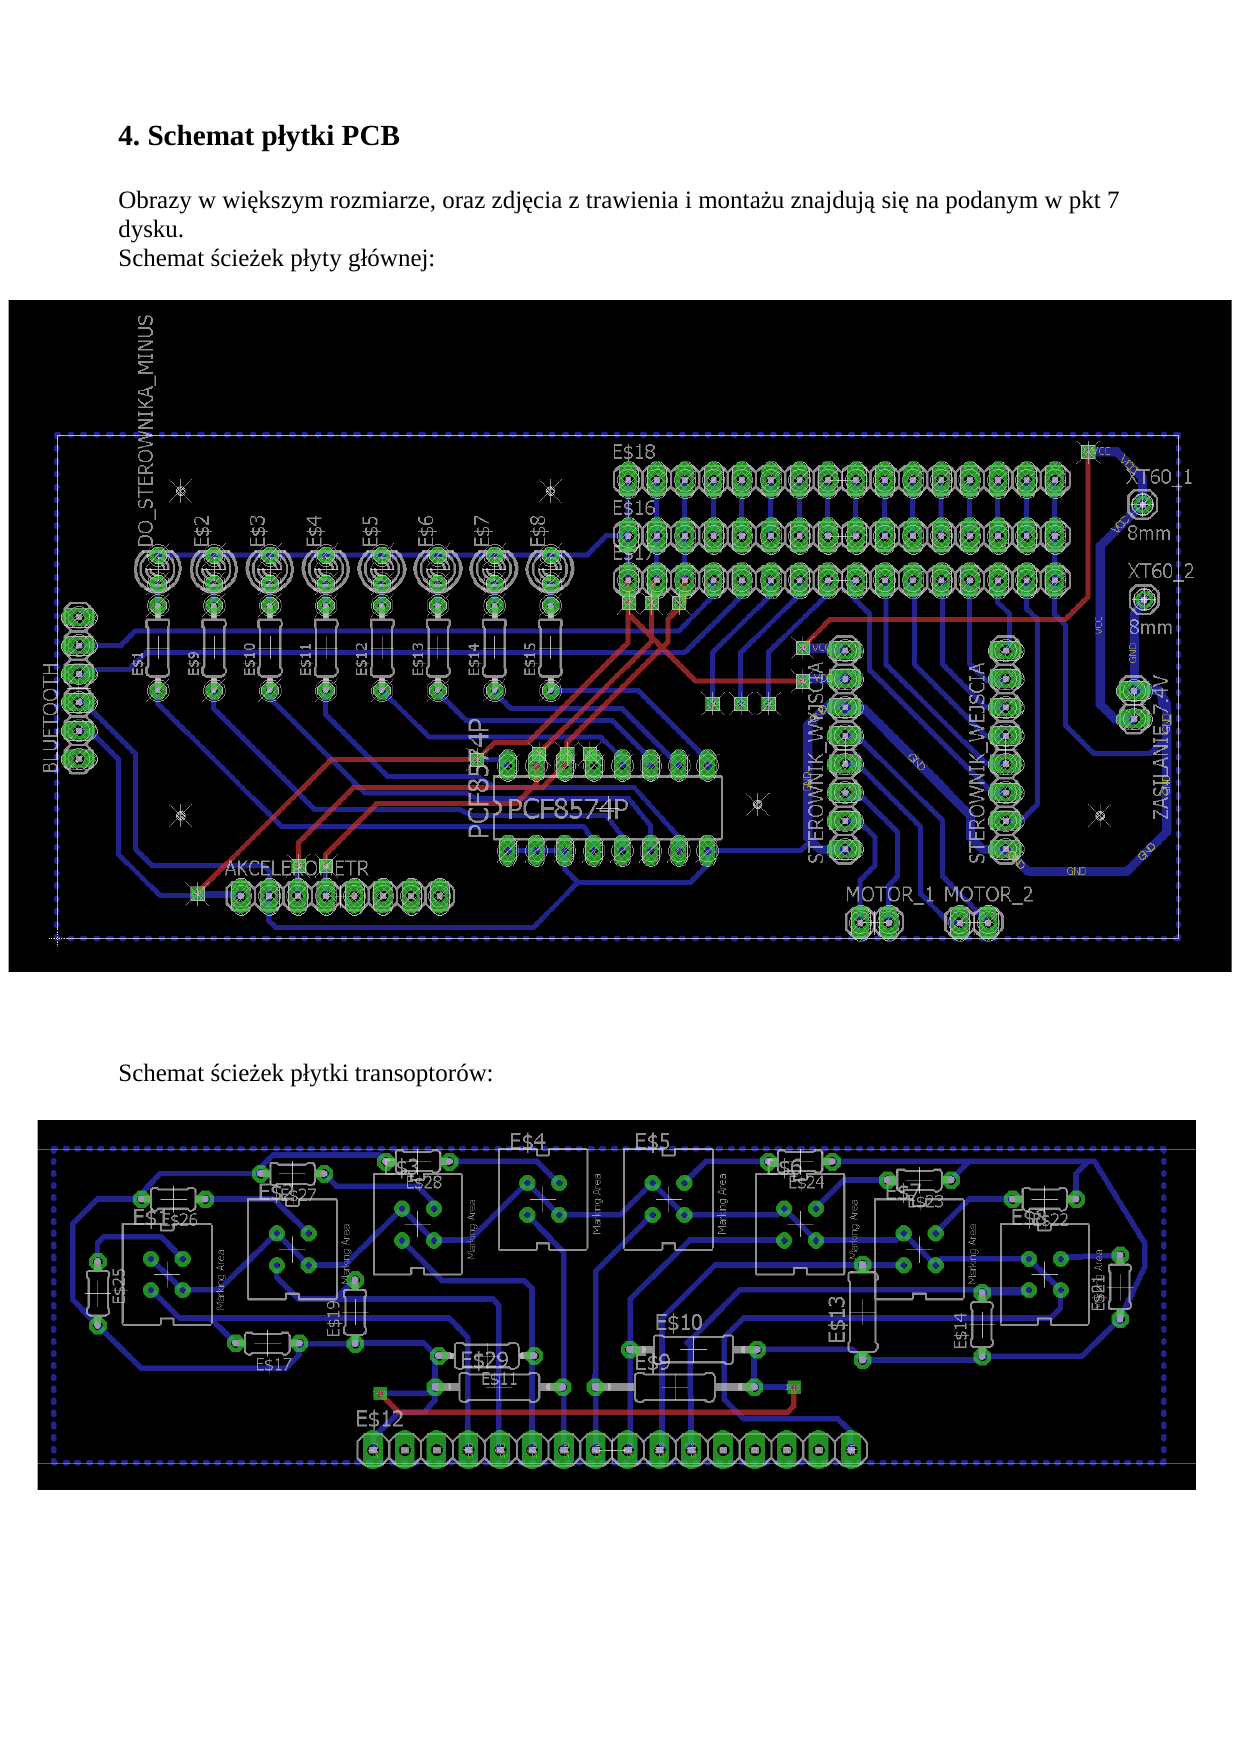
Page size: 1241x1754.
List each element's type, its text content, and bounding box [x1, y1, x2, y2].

text Schemat ścieżek płyty głównej: [118, 243, 1122, 271]
text Obrazy w większym rozmiarze, oraz zdjęcia z trawienia i montażu znajdują się na podanym w pkt 7 dysku. [118, 185, 1122, 243]
text Schemat ścieżek płytki transoptorów: [118, 1058, 1122, 1087]
text 4. Schemat płytki PCB [118, 118, 1122, 152]
picture [37, 1120, 1196, 1490]
picture [8, 300, 1232, 972]
